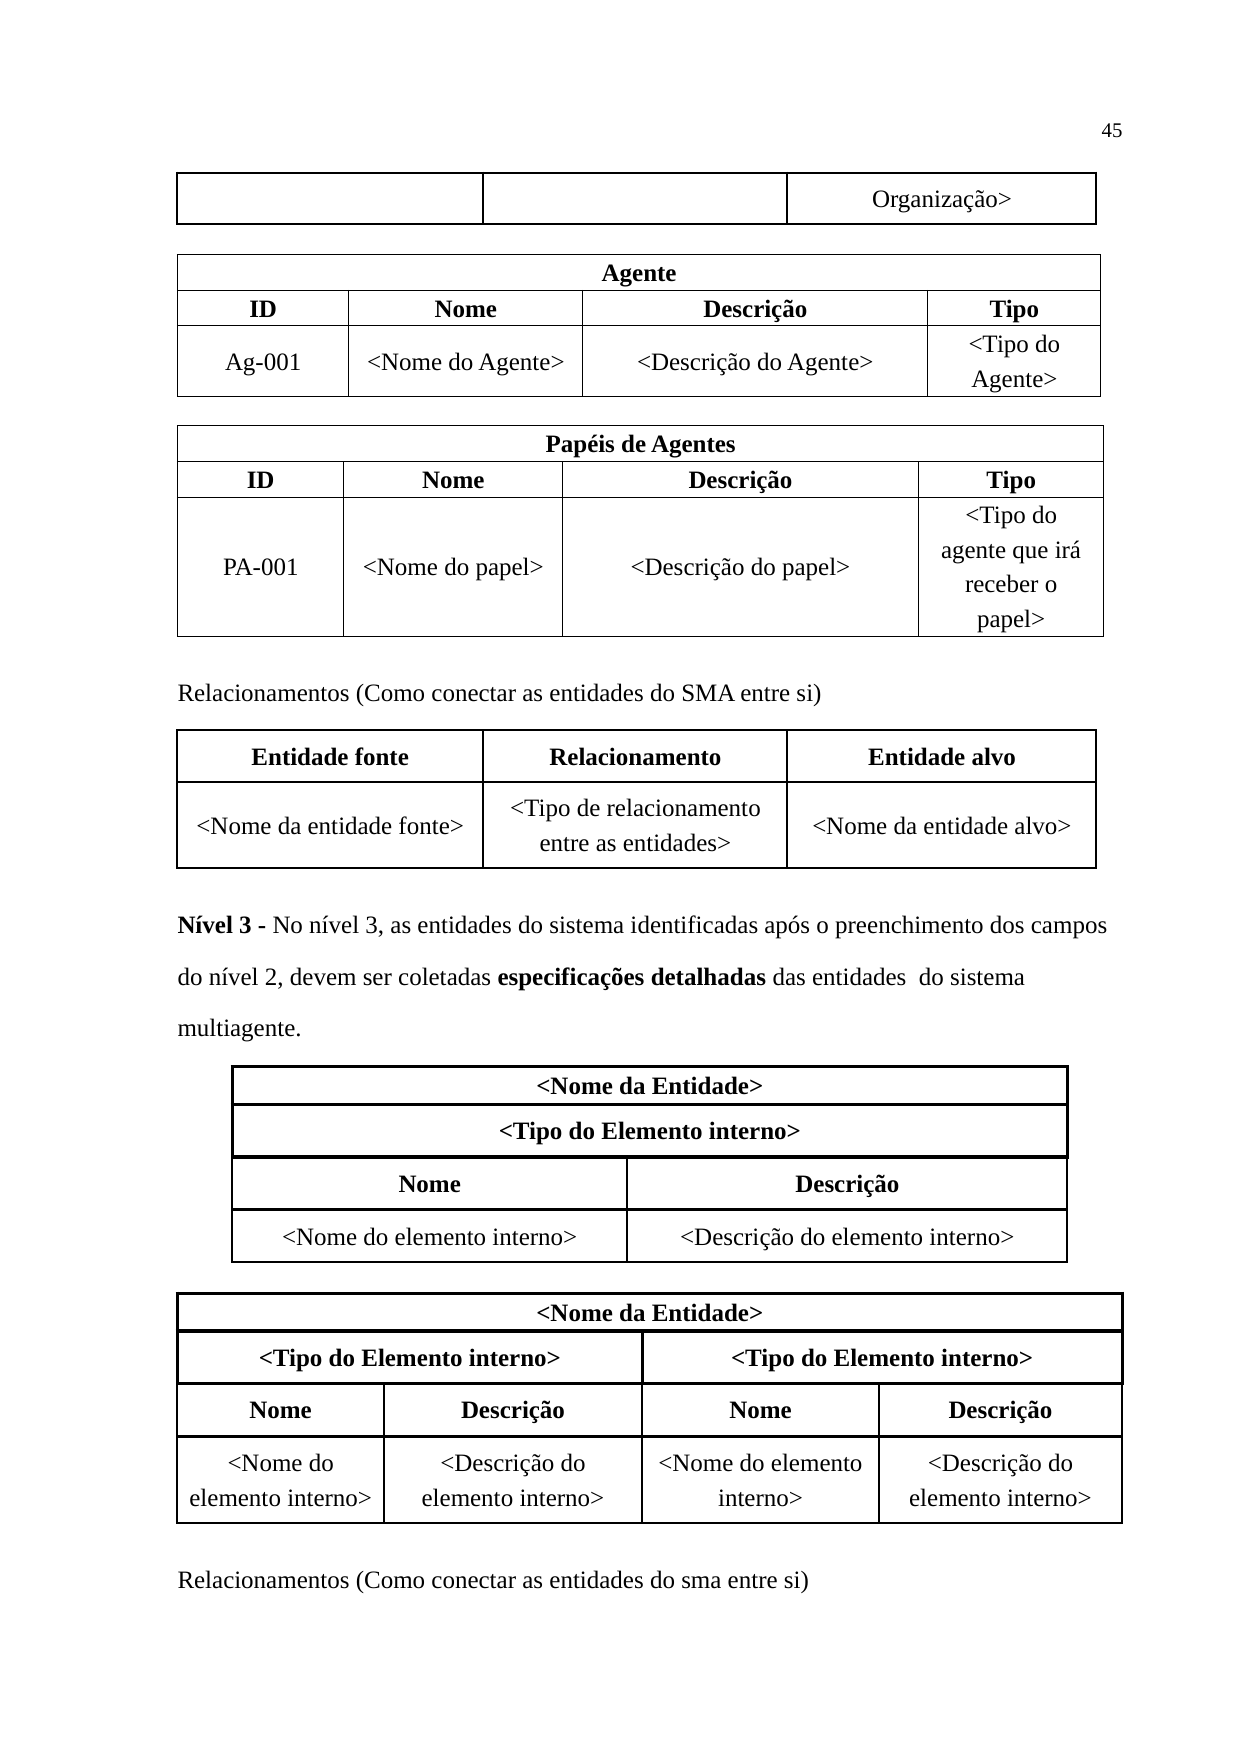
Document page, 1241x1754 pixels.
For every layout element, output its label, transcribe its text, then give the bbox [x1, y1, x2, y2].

table_cell Organização> [788, 174, 1095, 223]
table_cell [484, 174, 786, 223]
table_cell <Tipo do Elemento interno> [644, 1333, 1121, 1382]
table_cell <Descrição do elemento interno> [880, 1438, 1121, 1522]
table_cell Descrição [880, 1385, 1121, 1435]
table_cell Nome [344, 462, 562, 497]
table_cell Tipo [919, 462, 1103, 497]
table_cell Nome [643, 1385, 878, 1435]
table_cell Descrição [628, 1159, 1066, 1208]
table_cell Tipo [928, 291, 1100, 325]
table_cell <Nome da entidade alvo> [788, 783, 1095, 867]
table_cell Nome [233, 1159, 626, 1208]
table_cell Descrição [385, 1385, 641, 1435]
table_cell ID [178, 462, 343, 497]
table_cell Nome [349, 291, 582, 325]
table_header Papéis de Agentes [178, 426, 1103, 461]
table_header <Nome da Entidade> [234, 1068, 1066, 1103]
text Nível 3 - No nível 3, as entidades do sistema identificadas após o preenchimento dos campos do nível 2, devem ser coletadas especificações detalhadas das entidades do sistema multiagente. [177, 911, 1122, 1042]
table_header Agente [178, 255, 1100, 290]
text Relacionamentos (Como conectar as entidades do SMA entre si) [177, 678, 1122, 707]
table_cell <Descrição do elemento interno> [628, 1211, 1066, 1261]
table_cell <Descrição do elemento interno> [385, 1438, 641, 1522]
table_cell <Descrição do Agente> [583, 326, 927, 396]
table_header <Nome da Entidade> [179, 1295, 1121, 1329]
table_cell <Nome do Agente> [349, 326, 582, 396]
table_cell Descrição [563, 462, 918, 497]
table_cell <Tipo de relacionamento entre as entidades> [484, 783, 786, 867]
table_cell <Tipo do Elemento interno> [234, 1106, 1066, 1155]
table_cell Nome [178, 1385, 383, 1435]
table_cell <Nome do elemento interno> [643, 1438, 878, 1522]
table_cell <Nome do elemento interno> [178, 1438, 383, 1522]
table_header Entidade alvo [788, 731, 1095, 781]
table_header Entidade fonte [178, 731, 482, 781]
text Relacionamentos (Como conectar as entidades do sma entre si) [177, 1565, 1122, 1594]
table_cell Descrição [583, 291, 927, 325]
table_cell Ag-001 [178, 326, 348, 396]
table_header Relacionamento [484, 731, 786, 781]
table_cell <Nome do elemento interno> [233, 1211, 626, 1261]
table_cell <Nome do papel> [344, 498, 562, 636]
table_cell <Tipo do Agente> [928, 326, 1100, 396]
table_cell <Tipo do agente que irá receber o papel> [919, 498, 1103, 636]
table_cell <Nome da entidade fonte> [178, 783, 482, 867]
table_cell PA-001 [178, 498, 343, 636]
table_cell [178, 174, 482, 223]
table_cell <Tipo do Elemento interno> [179, 1333, 641, 1382]
table_cell ID [178, 291, 348, 325]
table_cell <Descrição do papel> [563, 498, 918, 636]
